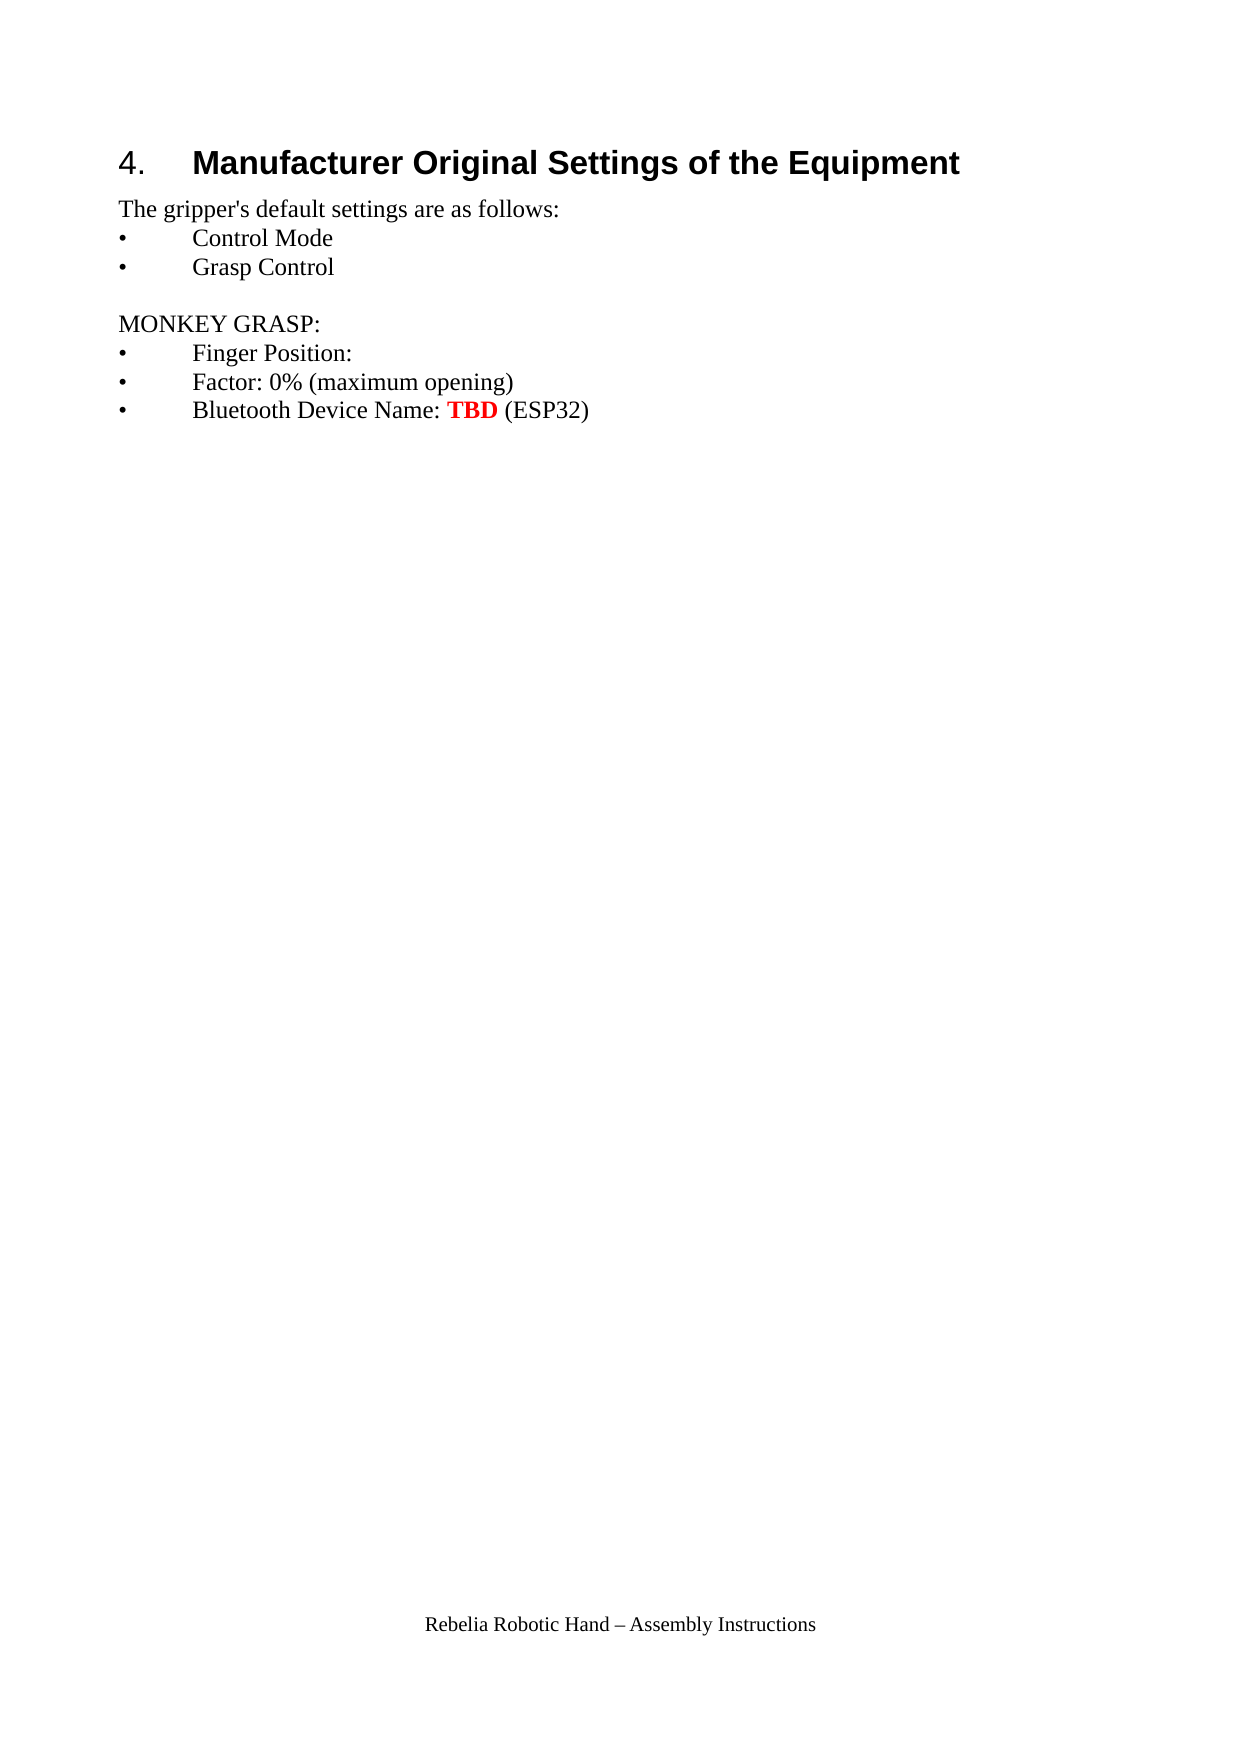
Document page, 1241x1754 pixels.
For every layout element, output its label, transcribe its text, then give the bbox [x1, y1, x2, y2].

text • Control Mode [118, 223, 1123, 252]
text • Finger Position: [118, 338, 1123, 367]
text • Grasp Control [118, 252, 1123, 280]
text MONKEY GRASP: [118, 309, 1123, 338]
text • Bluetooth Device Name: TBD (ESP32) [118, 395, 1123, 424]
text • Factor: 0% (maximum opening) [118, 367, 1123, 395]
subtitle Manufacturer Original Settings of the Equipment [118, 143, 1123, 182]
text The gripper's default settings are as follows: [118, 194, 1123, 223]
